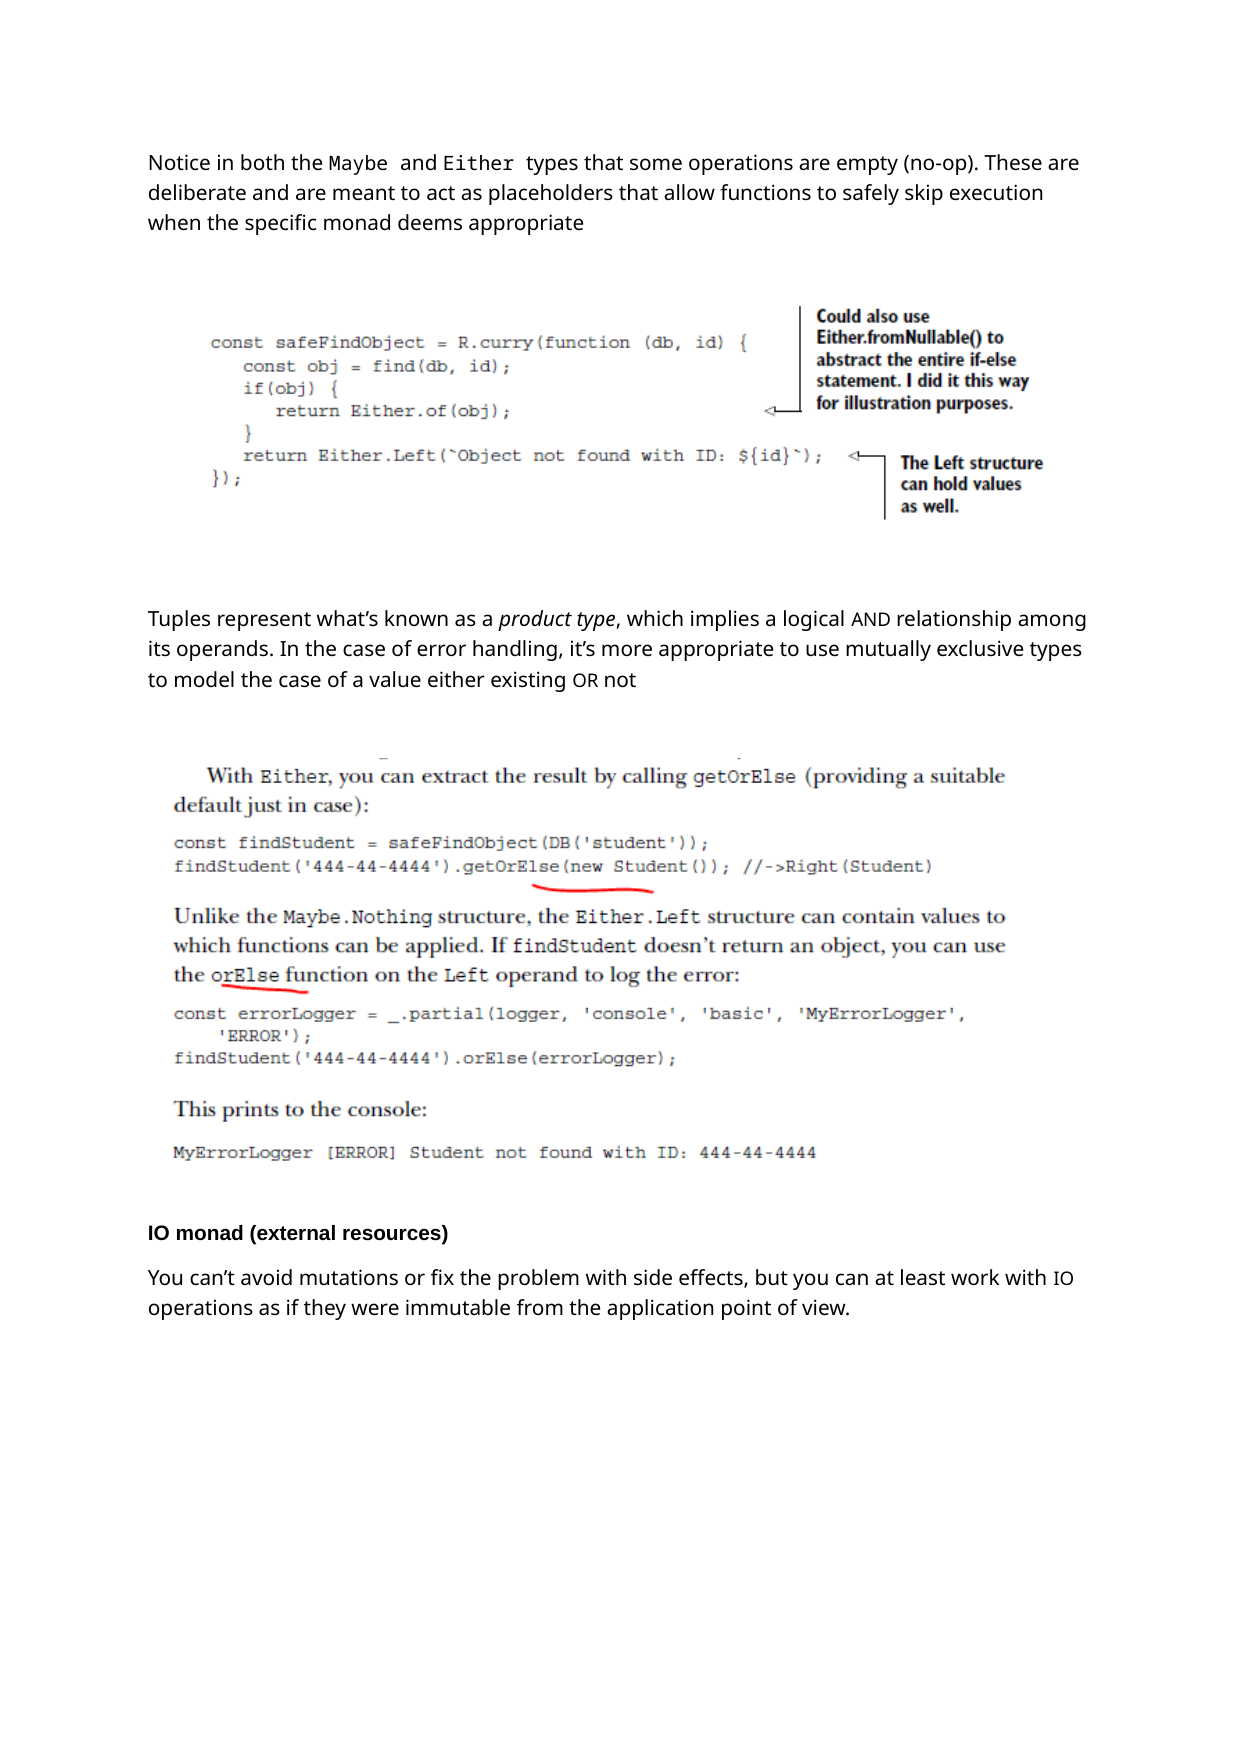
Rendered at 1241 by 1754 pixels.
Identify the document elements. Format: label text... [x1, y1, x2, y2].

text Notice in both the Maybe and Either types that some operations are empty (no-op). These are deliberate and are meant to act as placeholders that allow functions to safely skip execution when the specific monad deems appropriate [148, 148, 1093, 237]
text Tuples represent what’s known as a product type, which implies a logical AND relationship among its operands. In the case of error handling, it’s more appropriate to use mutually exclusive types to model the case of a value either existing OR not [148, 604, 1093, 693]
text IO monad (external resources) [148, 1220, 1093, 1244]
text You can’t avoid mutations or fix the problem with side effects, but you can at least work with IO operations as if they were immutable from the application point of view. [148, 1263, 1093, 1321]
